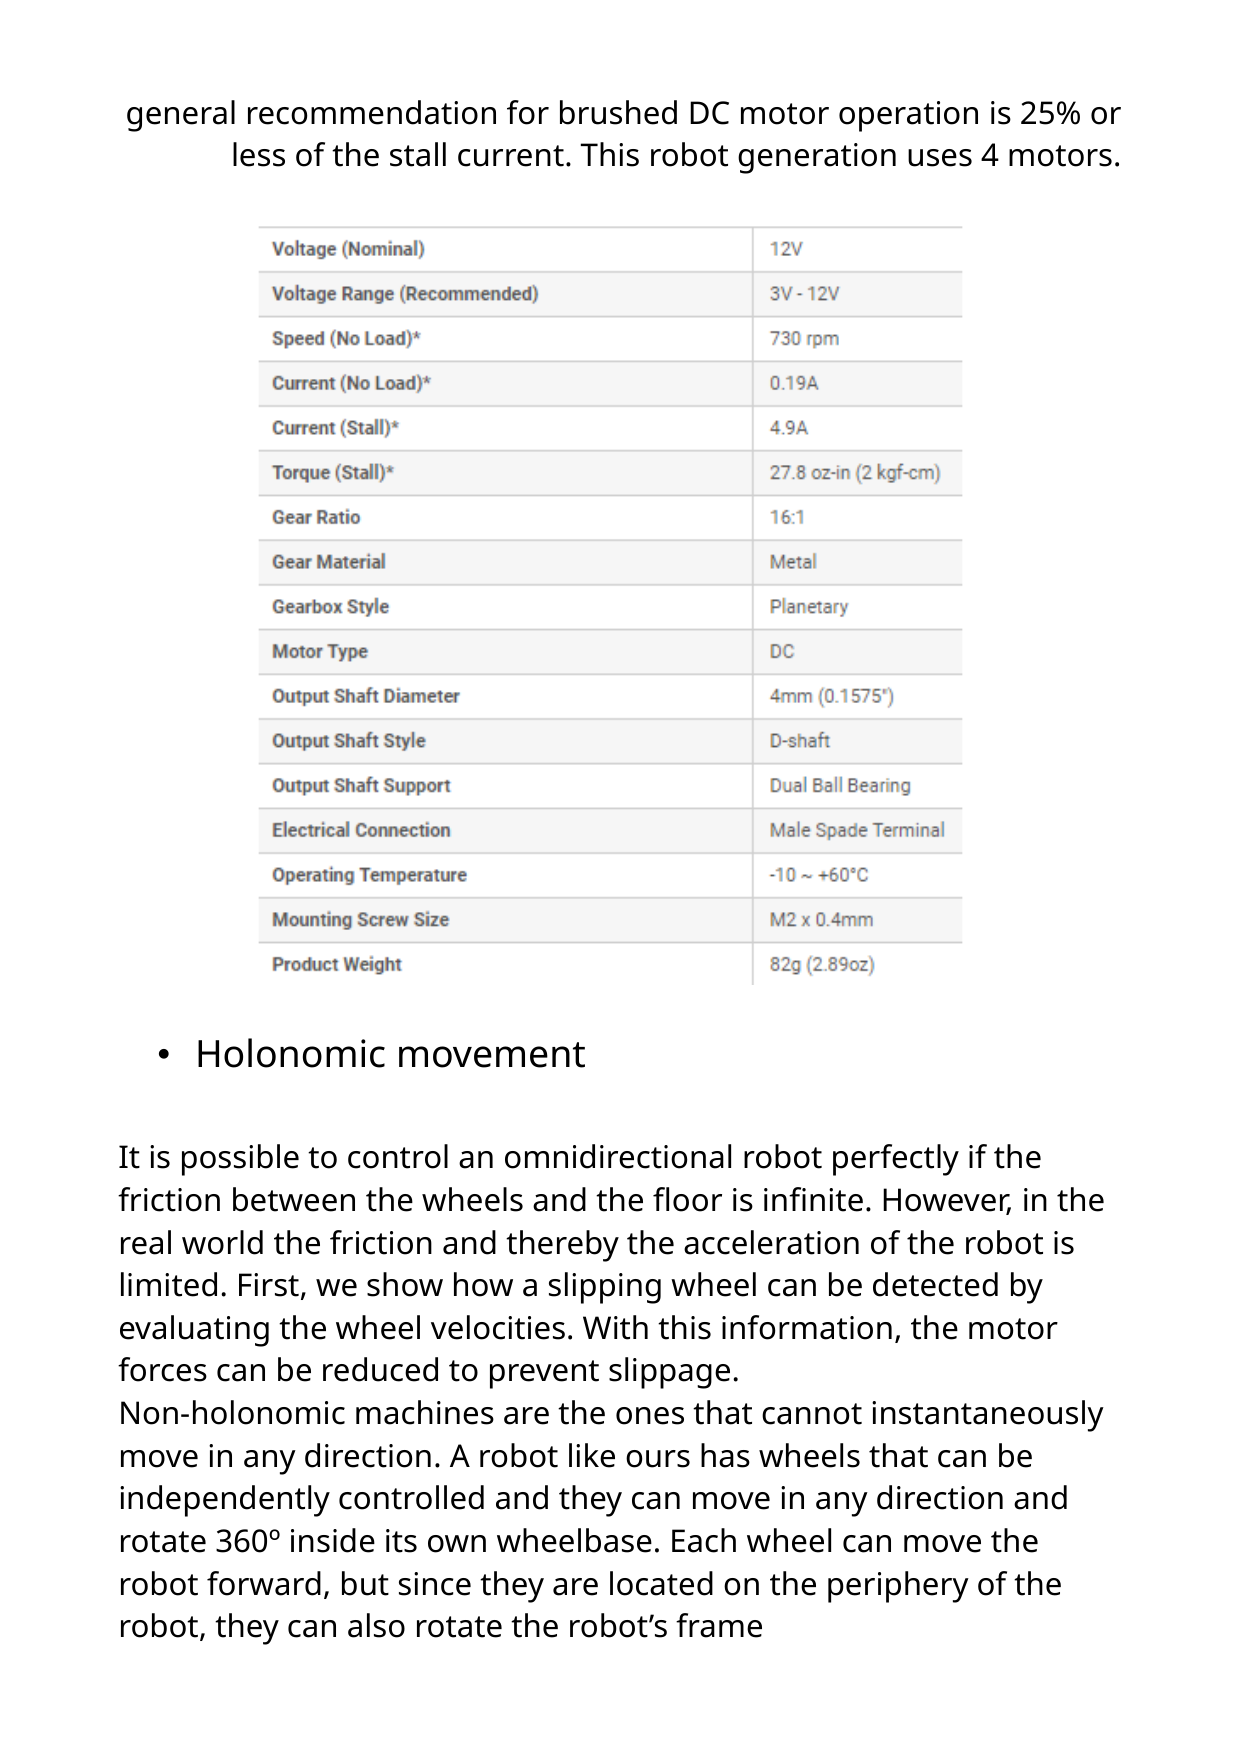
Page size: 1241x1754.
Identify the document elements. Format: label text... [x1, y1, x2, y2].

text It is possible to control an omnidirectional robot perfectly if the friction between the wheels and the ﬂoor is inﬁnite. However, in the real world the friction and thereby the acceleration of the robot is limited. First, we show how a slipping wheel can be detected by evaluating the wheel velocities. With this information, the motor forces can be reduced to prevent slippage. [118, 1135, 1122, 1391]
picture [258, 225, 963, 985]
text general recommendation for brushed DC motor operation is 25% or less of the stall current. This robot generation uses 4 motors. [118, 91, 1122, 176]
list Holonomic movement [157, 1028, 1122, 1079]
text Non-holonomic machines are the ones that cannot instantaneously move in any direction. A robot like ours has wheels that can be independently controlled and they can move in any direction and rotate 360º inside its own wheelbase. Each wheel can move the robot forward, but since they are located on the periphery of the robot, they can also rotate the robot’s frame [118, 1391, 1122, 1647]
